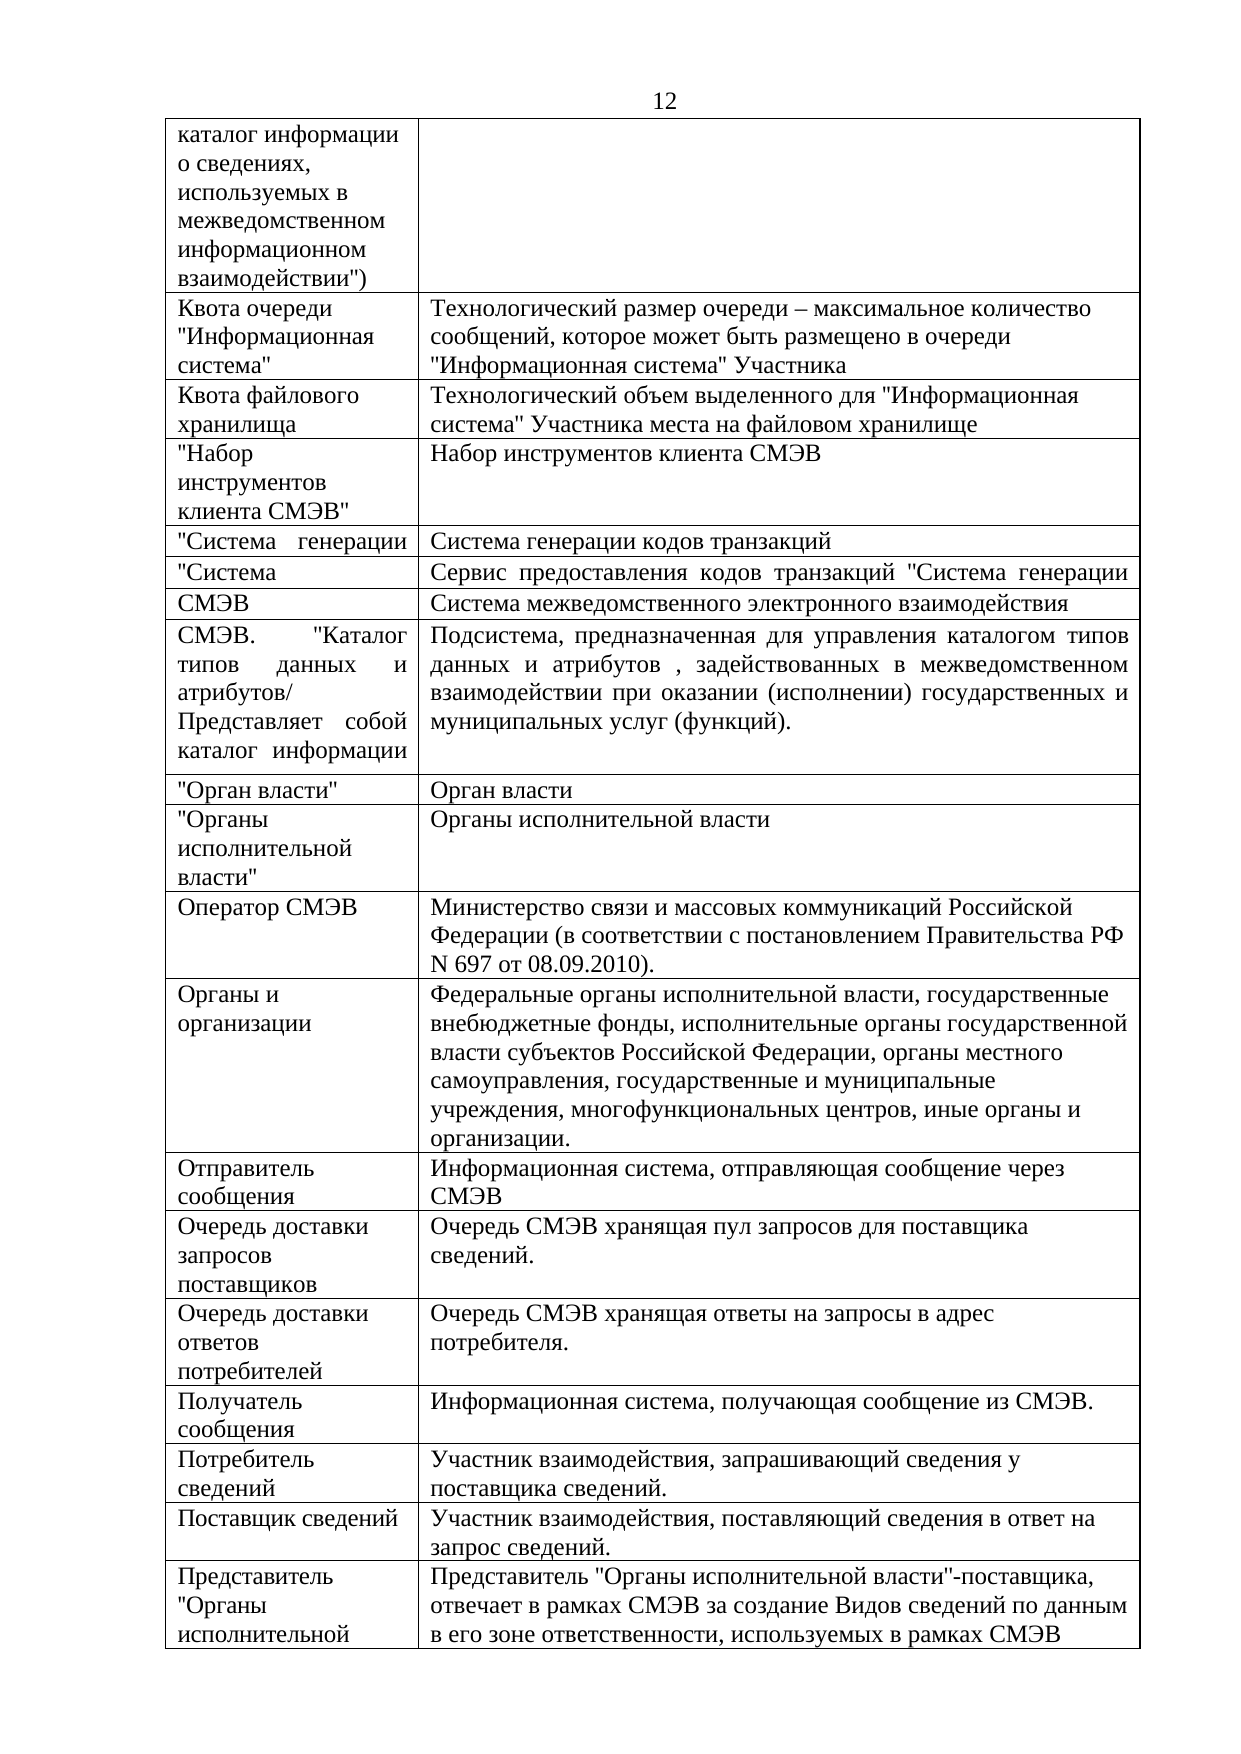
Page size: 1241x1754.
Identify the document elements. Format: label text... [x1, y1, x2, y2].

table_cell Представитель ''Органы исполнительной власти''-поставщика, отвечает в рамках СМЭВ за создание Видов сведений по данным в его зоне ответственности, используемых в рамках СМЭВ [419, 1561, 1139, 1648]
table_cell Сервис предоставления кодов транзакций ''Система генерации кодов транзакций'' [419, 557, 1139, 587]
table_cell [419, 119, 1139, 292]
table_cell ''Набор инструментов клиента СМЭВ'' [166, 439, 418, 525]
table_cell Участник взаимодействия, запрашивающий сведения у поставщика сведений. [419, 1444, 1139, 1502]
table_cell Оператор СМЭВ [166, 892, 418, 978]
table_cell Участник взаимодействия, поставляющий сведения в ответ на запрос сведений. [419, 1503, 1139, 1560]
table_cell Квота файлового хранилища [166, 380, 418, 437]
table_cell Очередь доставки запросов поставщиков [166, 1211, 418, 1297]
table_cell Технологический размер очереди – максимальное количество сообщений, которое может быть размещено в очереди ''Информационная система'' Участника [419, 293, 1139, 379]
table_cell Поставщик сведений [166, 1503, 418, 1560]
table_cell Потребитель сведений [166, 1444, 418, 1502]
table_cell Органы исполнительной власти [419, 805, 1139, 891]
table_cell Федеральные органы исполнительной власти, государственные внебюджетные фонды, исполнительные органы государственной власти субъектов Российской Федерации, органы местного самоуправления, государственные и муниципальные учреждения, многофункциональных центров, иные органы и организации. [419, 979, 1139, 1152]
table_cell Система межведомственного электронного взаимодействия [419, 589, 1139, 619]
table_cell Информационная система, получающая сообщение из СМЭВ. [419, 1386, 1139, 1443]
table_cell Очередь СМЭВ хранящая ответы на запросы в адрес потребителя. [419, 1299, 1139, 1385]
table_cell Информационная система, отправляющая сообщение через СМЭВ [419, 1153, 1139, 1210]
table_cell ''Система генерации кодов транзакций'' [166, 526, 418, 556]
table_cell ''Орган власти'' [166, 775, 418, 803]
table_cell каталог информации о сведениях, используемых в межведомственном информационном взаимодействии'') [166, 119, 418, 292]
table_cell Набор инструментов клиента СМЭВ [419, 439, 1139, 525]
table_cell Квота очереди ''Информационная система'' [166, 293, 418, 379]
table_cell Подсистема, предназначенная для управления каталогом типов данных и атрибутов , задействованных в межведомственном взаимодействии при оказании (исполнении) государственных и муниципальных услуг (функций). [419, 620, 1139, 774]
table_cell Органы и организации [166, 979, 418, 1152]
table_cell Технологический объем выделенного для ''Информационная система'' Участника места на файловом хранилище [419, 380, 1139, 437]
table_cell Представитель ''Органы исполнительной [166, 1561, 418, 1648]
table_cell Орган власти [419, 775, 1139, 803]
table_cell ''Органы исполнительной власти'' [166, 805, 418, 891]
table_cell ''Система межведомственного электронного взаимодействия'' [166, 557, 418, 587]
table_cell СМЭВ. ''Каталог типов данных и атрибутов/ Представляет собой каталог информации о сведениях, используемых в межведомственном информационном взаимодействии'' [166, 620, 418, 774]
table_cell Очередь доставки ответов потребителей [166, 1299, 418, 1385]
table_cell Система генерации кодов транзакций [419, 526, 1139, 556]
table_cell Получатель сообщения [166, 1386, 418, 1443]
table_cell Министерство связи и массовых коммуникаций Российской Федерации (в соответствии с постановлением Правительства РФ N 697 от 08.09.2010). [419, 892, 1139, 978]
table_cell СМЭВ [166, 589, 418, 619]
table_cell Очередь СМЭВ хранящая пул запросов для поставщика сведений. [419, 1211, 1139, 1297]
table_cell Отправитель сообщения [166, 1153, 418, 1210]
